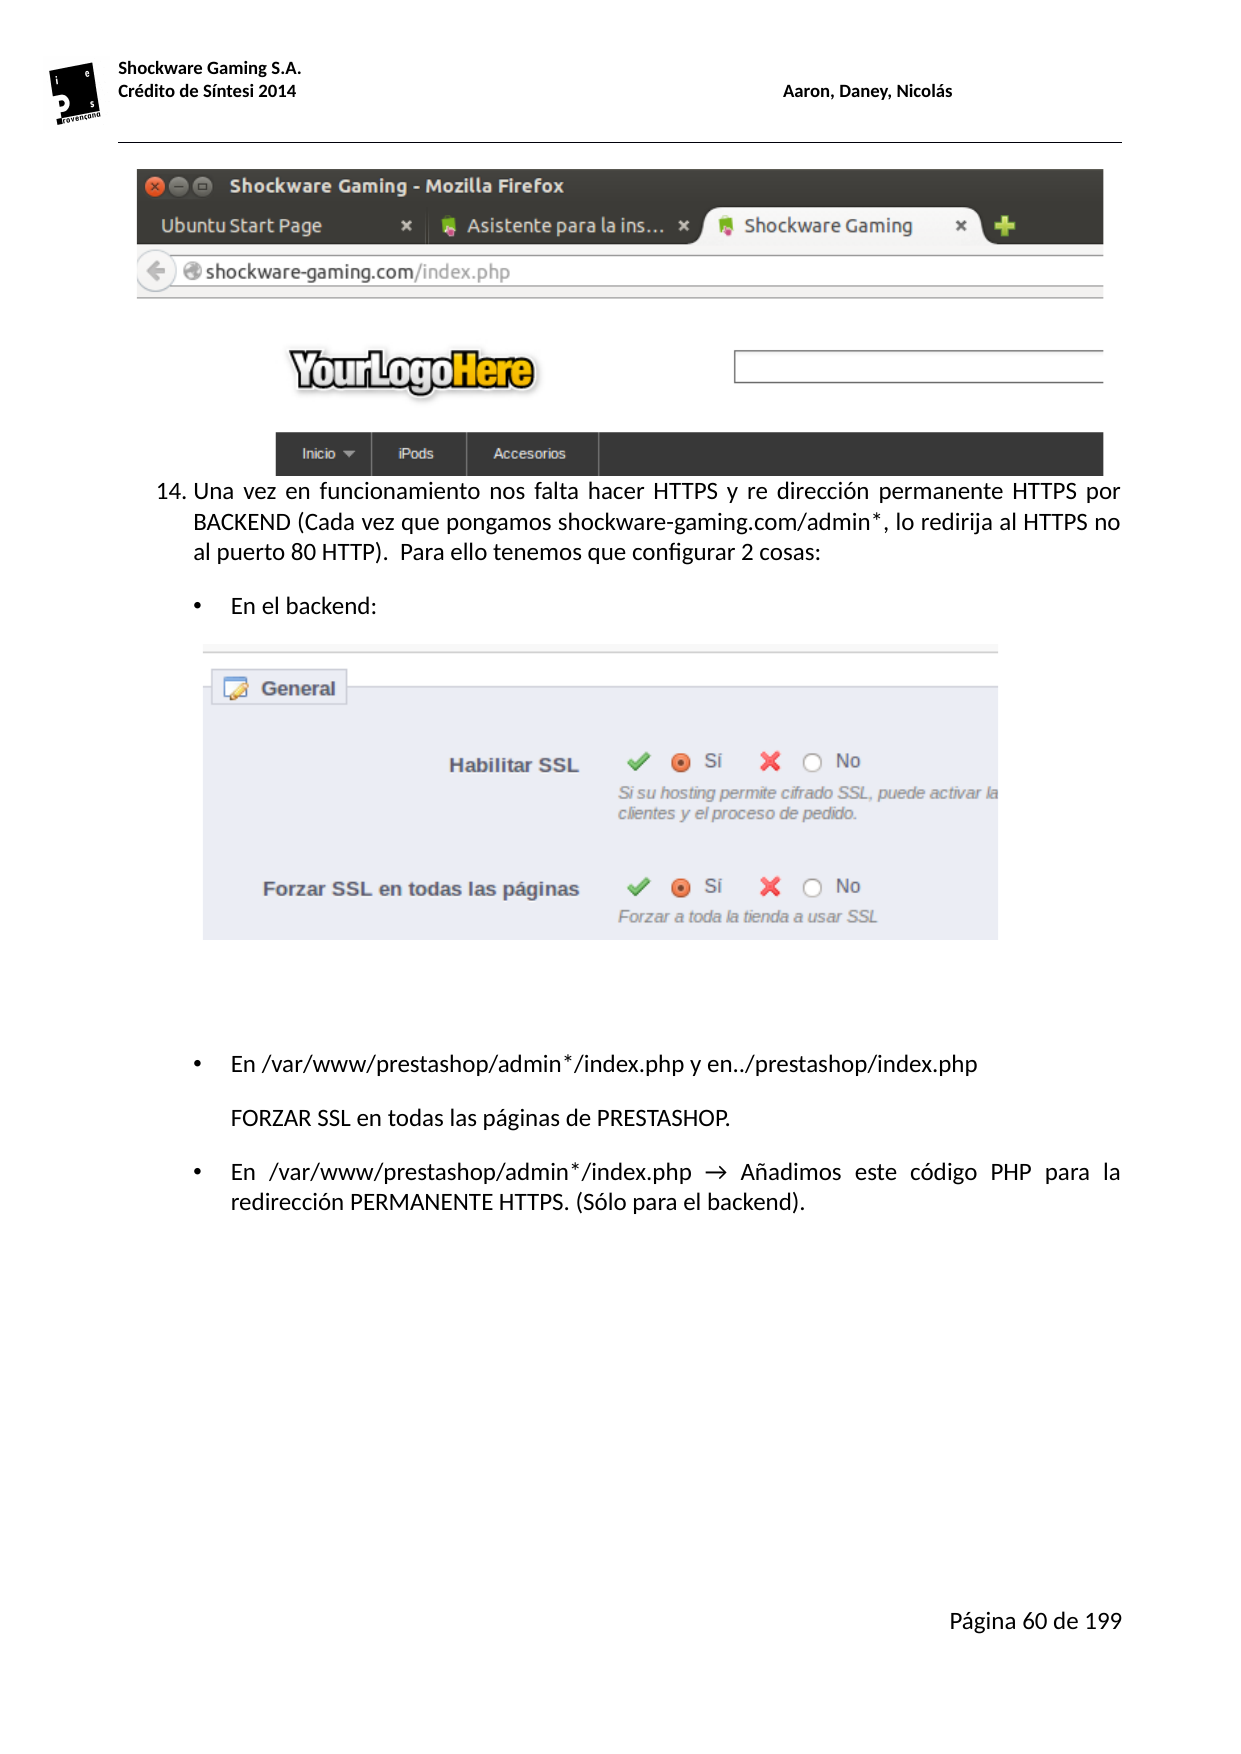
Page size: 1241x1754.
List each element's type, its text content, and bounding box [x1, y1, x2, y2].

picture [202, 644, 999, 940]
list FORZAR SSL en todas las páginas de PRESTASHOP. [193, 1102, 1122, 1132]
list En /var/www/prestashop/admin*/index.php y en../prestashop/index.php [193, 1048, 1122, 1078]
picture [136, 169, 1104, 476]
picture [43, 56, 110, 130]
list En /var/www/prestashop/admin*/index.php → Añadimos este código PHP para la redirección PERMANENTE HTTPS. (Sólo para el backend). [193, 1156, 1122, 1217]
list Una vez en funcionamiento nos falta hacer HTTPS y re dirección permanente HTTPS por BACKEND (Cada vez que pongamos shockware-gaming.com/admin*, lo redirija al HTTPS no al puerto 80 HTTP). Para ello tenemos que configurar 2 cosas: [156, 169, 1122, 567]
list En el backend: [193, 590, 1122, 621]
